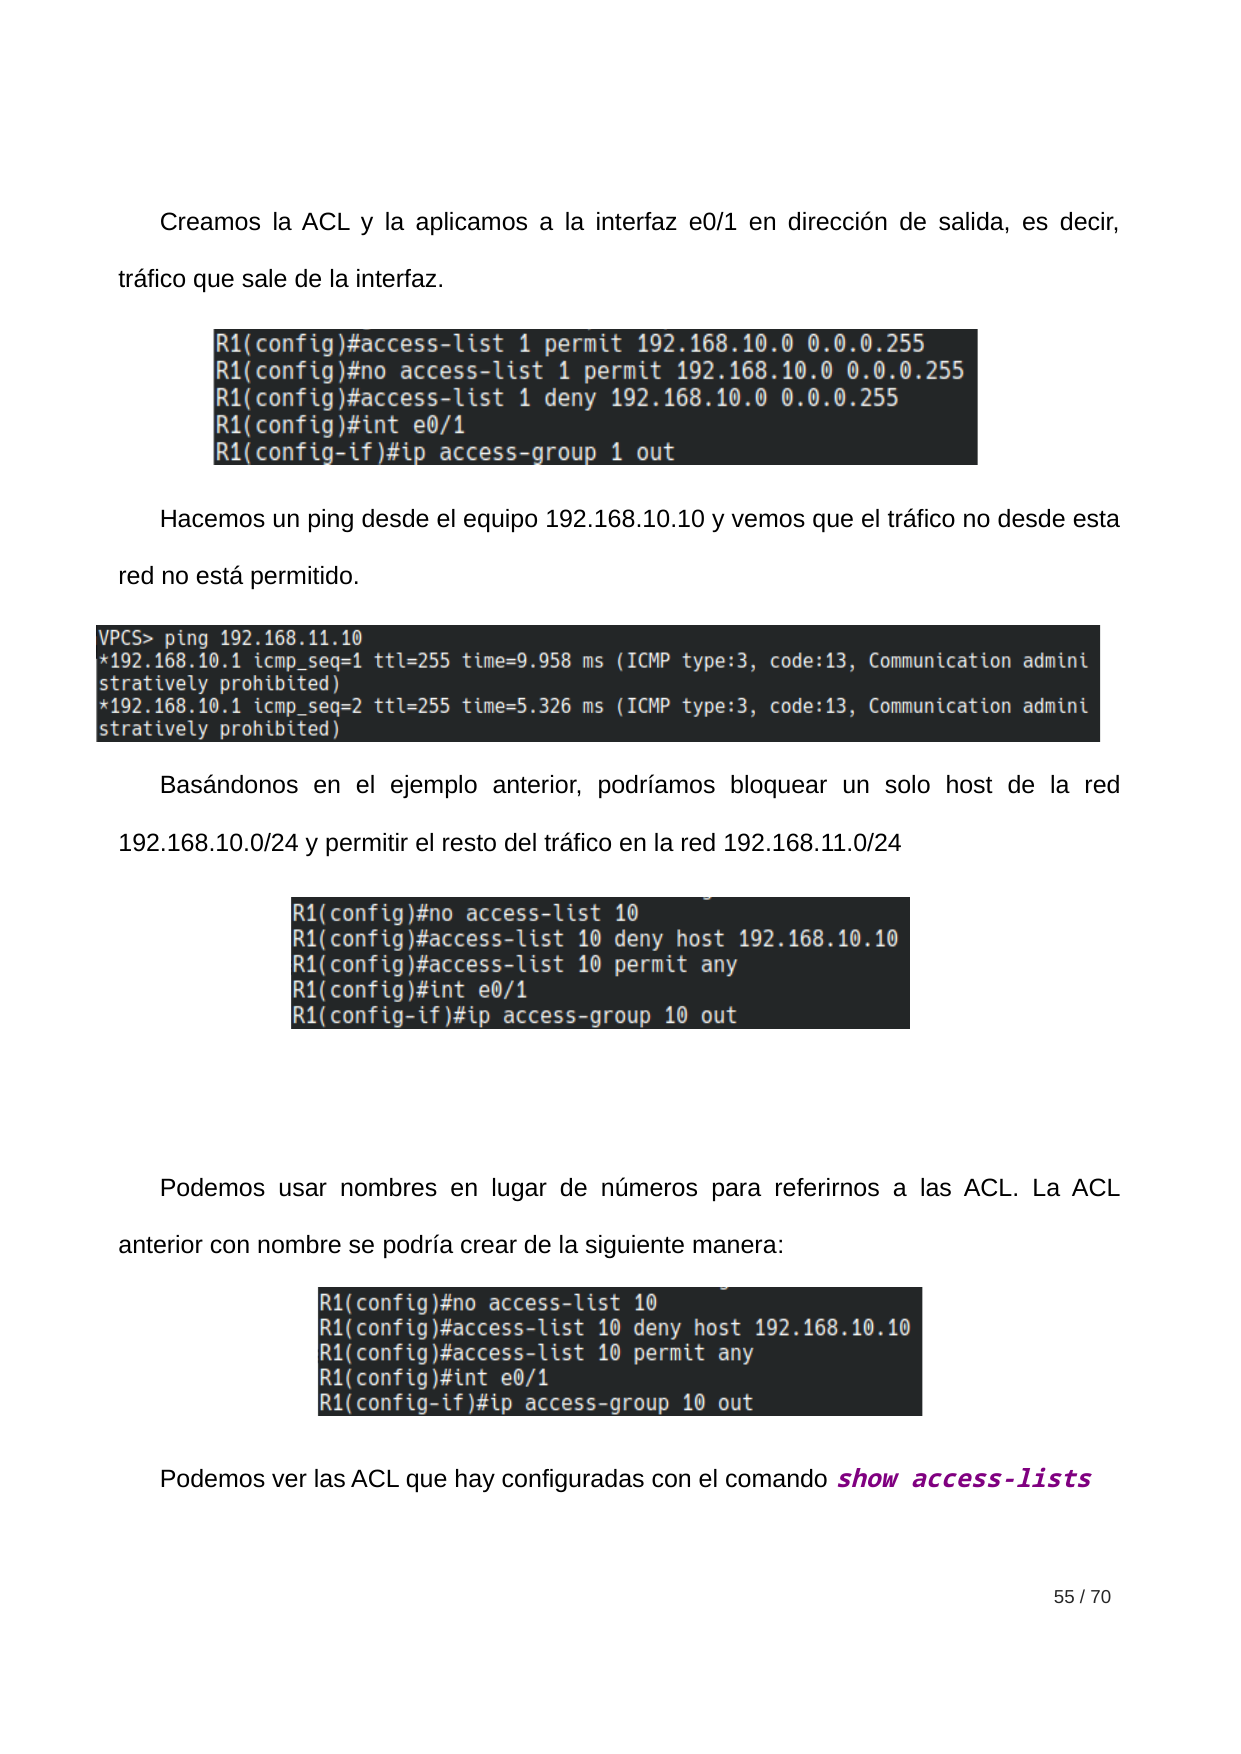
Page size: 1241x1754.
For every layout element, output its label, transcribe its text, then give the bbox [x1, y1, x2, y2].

text Creamos la ACL y la aplicamos a la interfaz e0/1 en dirección de salida, es decir, tráfico que sale de la interfaz. [118, 207, 1122, 293]
picture [317, 1287, 923, 1416]
text Podemos usar nombres en lugar de números para referirnos a las ACL. La ACL anterior con nombre se podría crear de la siguiente manera: [118, 1173, 1122, 1259]
picture [291, 897, 910, 1029]
picture [213, 329, 978, 465]
text Basándonos en el ejemplo anterior, podríamos bloquear un solo host de la red 192.168.10.0/24 y permitir el resto del tráfico en la red 192.168.11.0/24 [118, 619, 1122, 857]
text Hacemos un ping desde el equipo 192.168.10.10 y vemos que el tráfico no desde esta red no está permitido. [118, 504, 1122, 590]
picture [96, 625, 1100, 742]
text Podemos ver las ACL que hay configuradas con el comando show access-lists [118, 1460, 1122, 1494]
